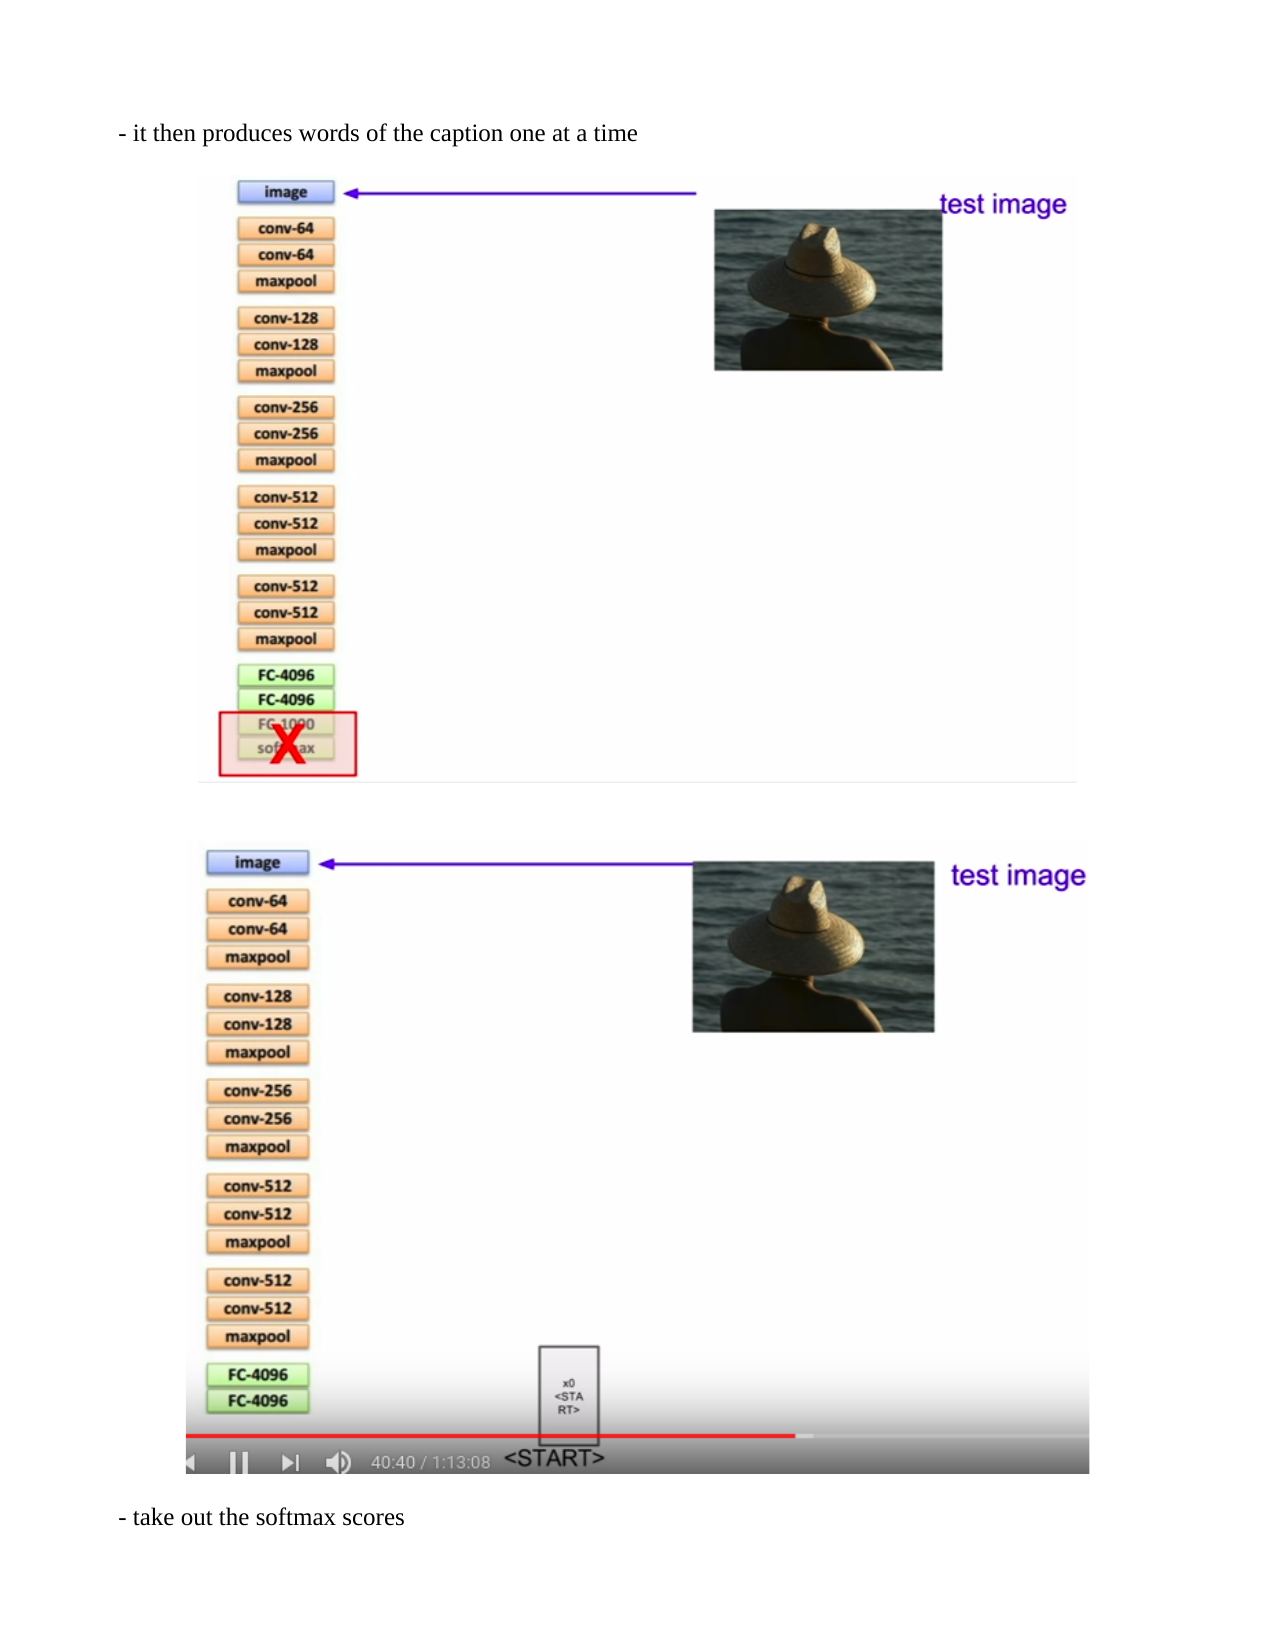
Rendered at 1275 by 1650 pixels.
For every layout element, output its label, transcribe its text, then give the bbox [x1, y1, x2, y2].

picture [198, 175, 1077, 783]
text - it then produces words of the caption one at a time [118, 118, 1157, 147]
picture [185, 840, 1090, 1474]
text - take out the softmax scores [118, 1502, 1157, 1531]
